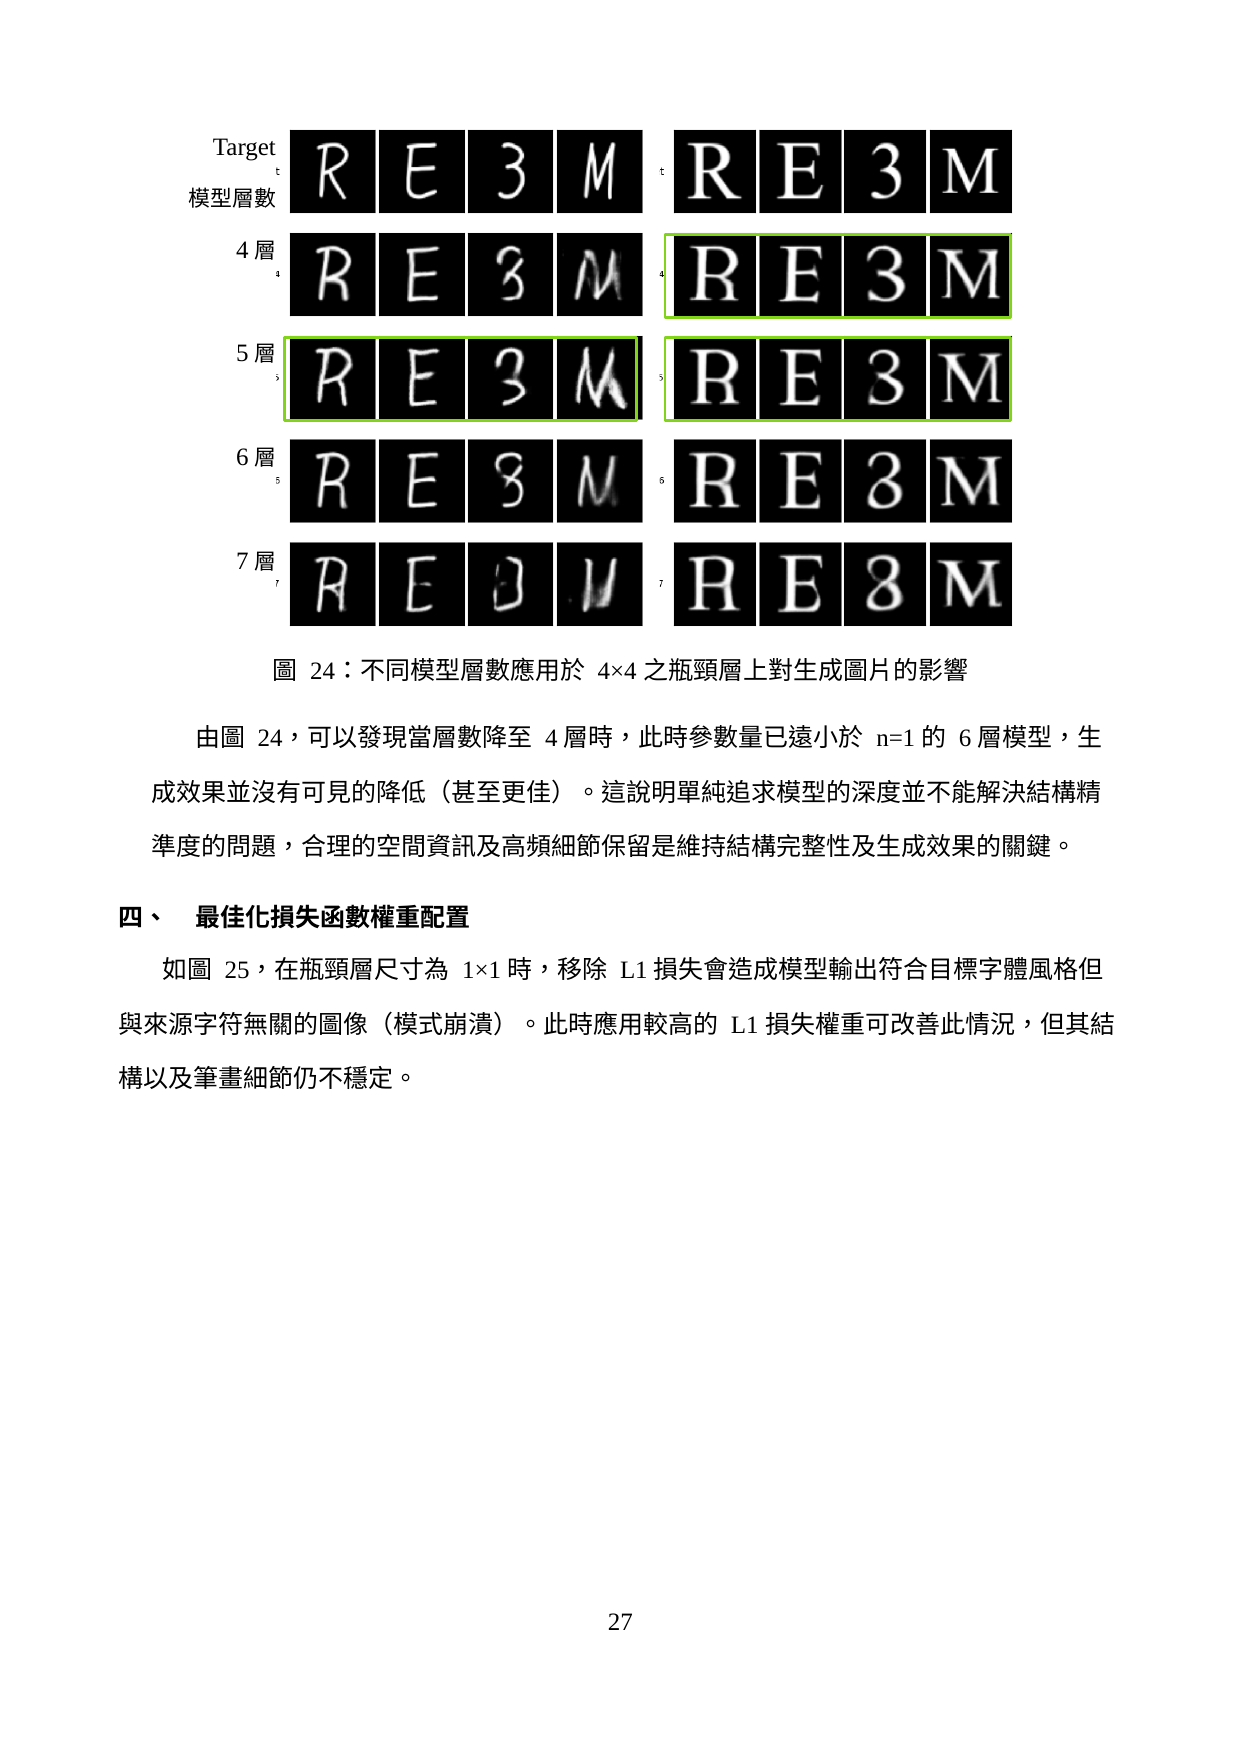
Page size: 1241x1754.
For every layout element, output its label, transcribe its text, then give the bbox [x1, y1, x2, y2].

table_header [654, 118, 1122, 637]
text 如圖 25，在瓶頸層尺寸為 1×1 時，移除 L1 損失會造成模型輸出符合目標字體風格但與來源字符無關的圖像（模式崩潰）。此時應用較高的 L1 損失權重可改善此情況，但其結構以及筆畫細節仍不穩定。 [118, 950, 1122, 1095]
subtitle 最佳化損失函數權重配置 [118, 897, 1122, 933]
picture [659, 123, 1018, 632]
table_header [118, 118, 654, 637]
picture [239, 123, 649, 632]
text 圖 24：不同模型層數應用於 4×4 之瓶頸層上對生成圖片的影響 [118, 650, 1122, 687]
text 由圖 24，可以發現當層數降至 4 層時，此時參數量已遠小於 n=1 的 6 層模型，生成效果並沒有可見的降低（甚至更佳）。這說明單純追求模型的深度並不能解決結構精準度的問題，合理的空間資訊及高頻細節保留是維持結構完整性及生成效果的關鍵。 [151, 718, 1122, 863]
